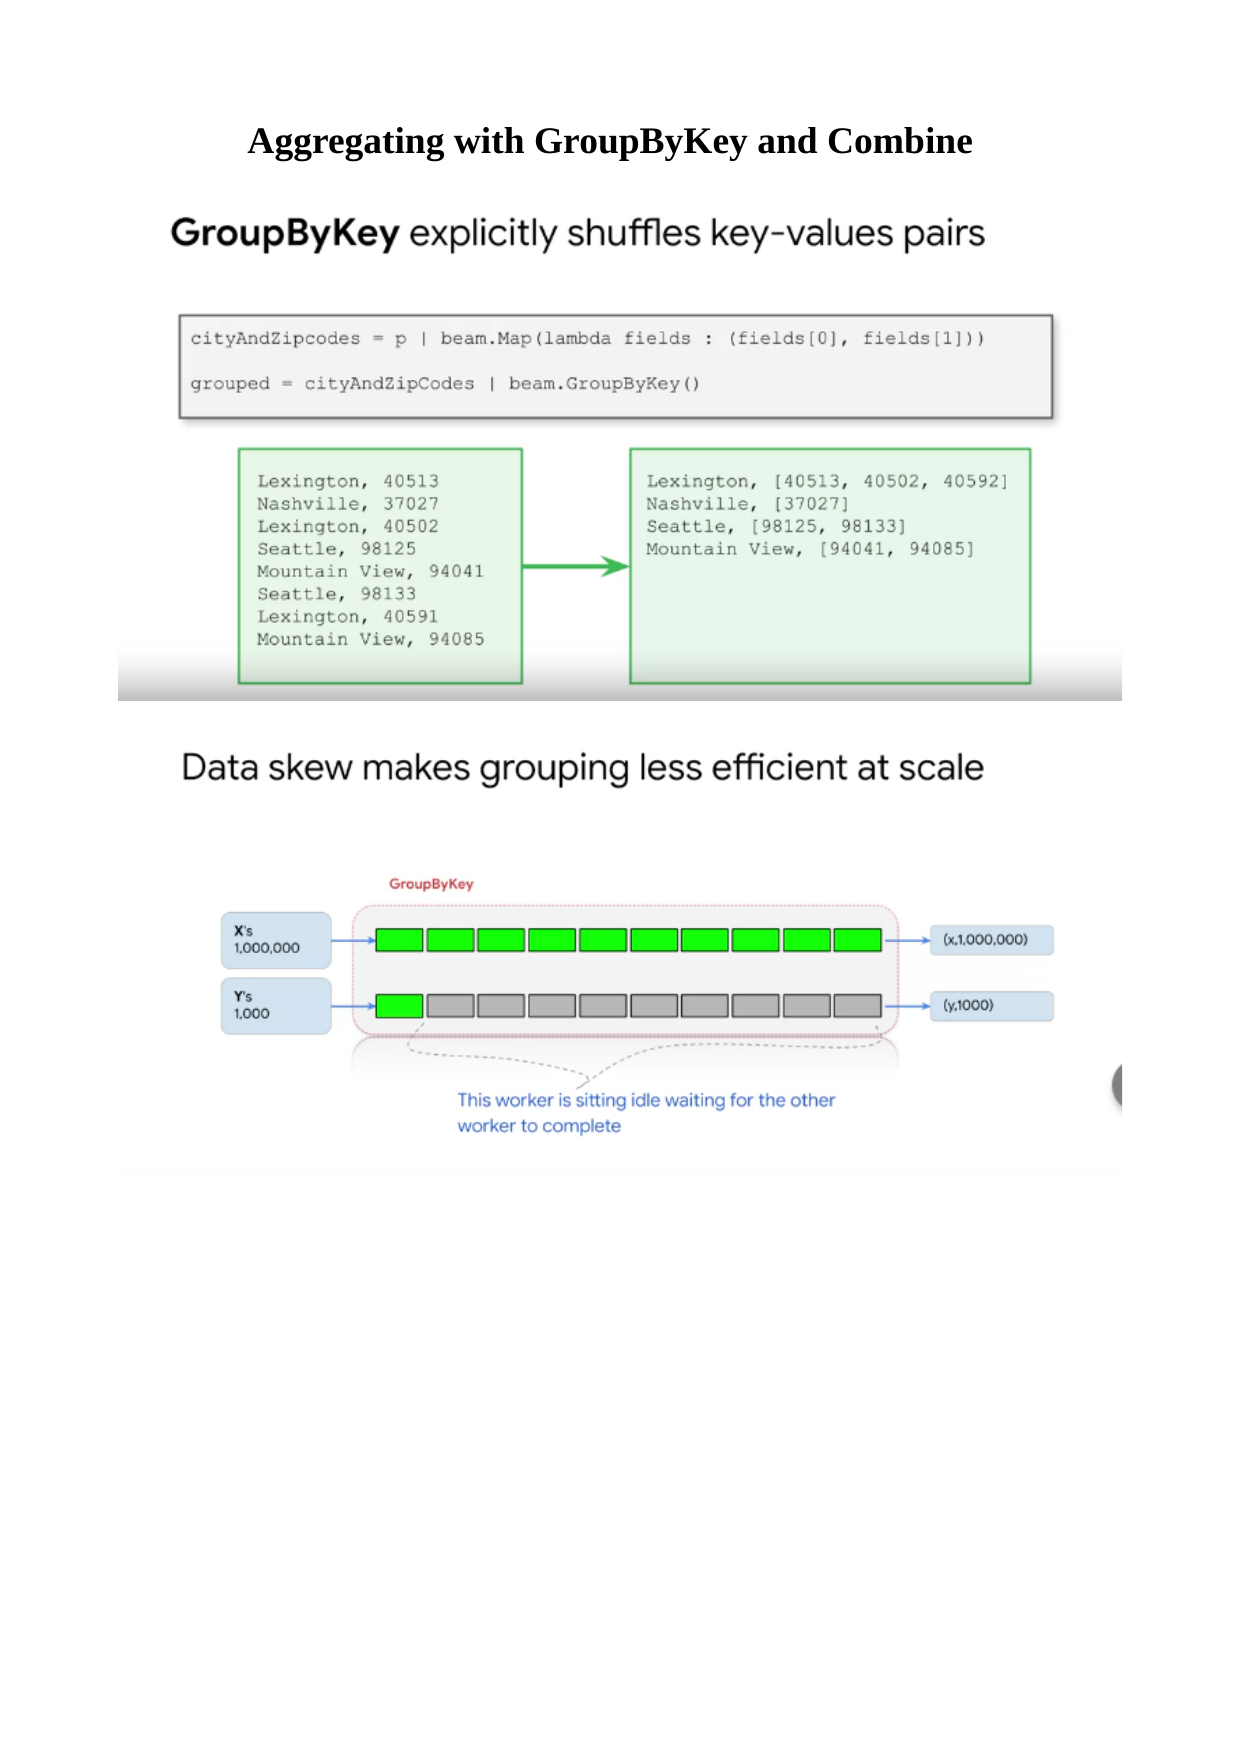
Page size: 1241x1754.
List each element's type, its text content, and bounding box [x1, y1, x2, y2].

picture [118, 729, 1123, 1177]
subtitle Aggregating with GroupByKey and Combine [118, 118, 1122, 161]
picture [118, 202, 1123, 701]
